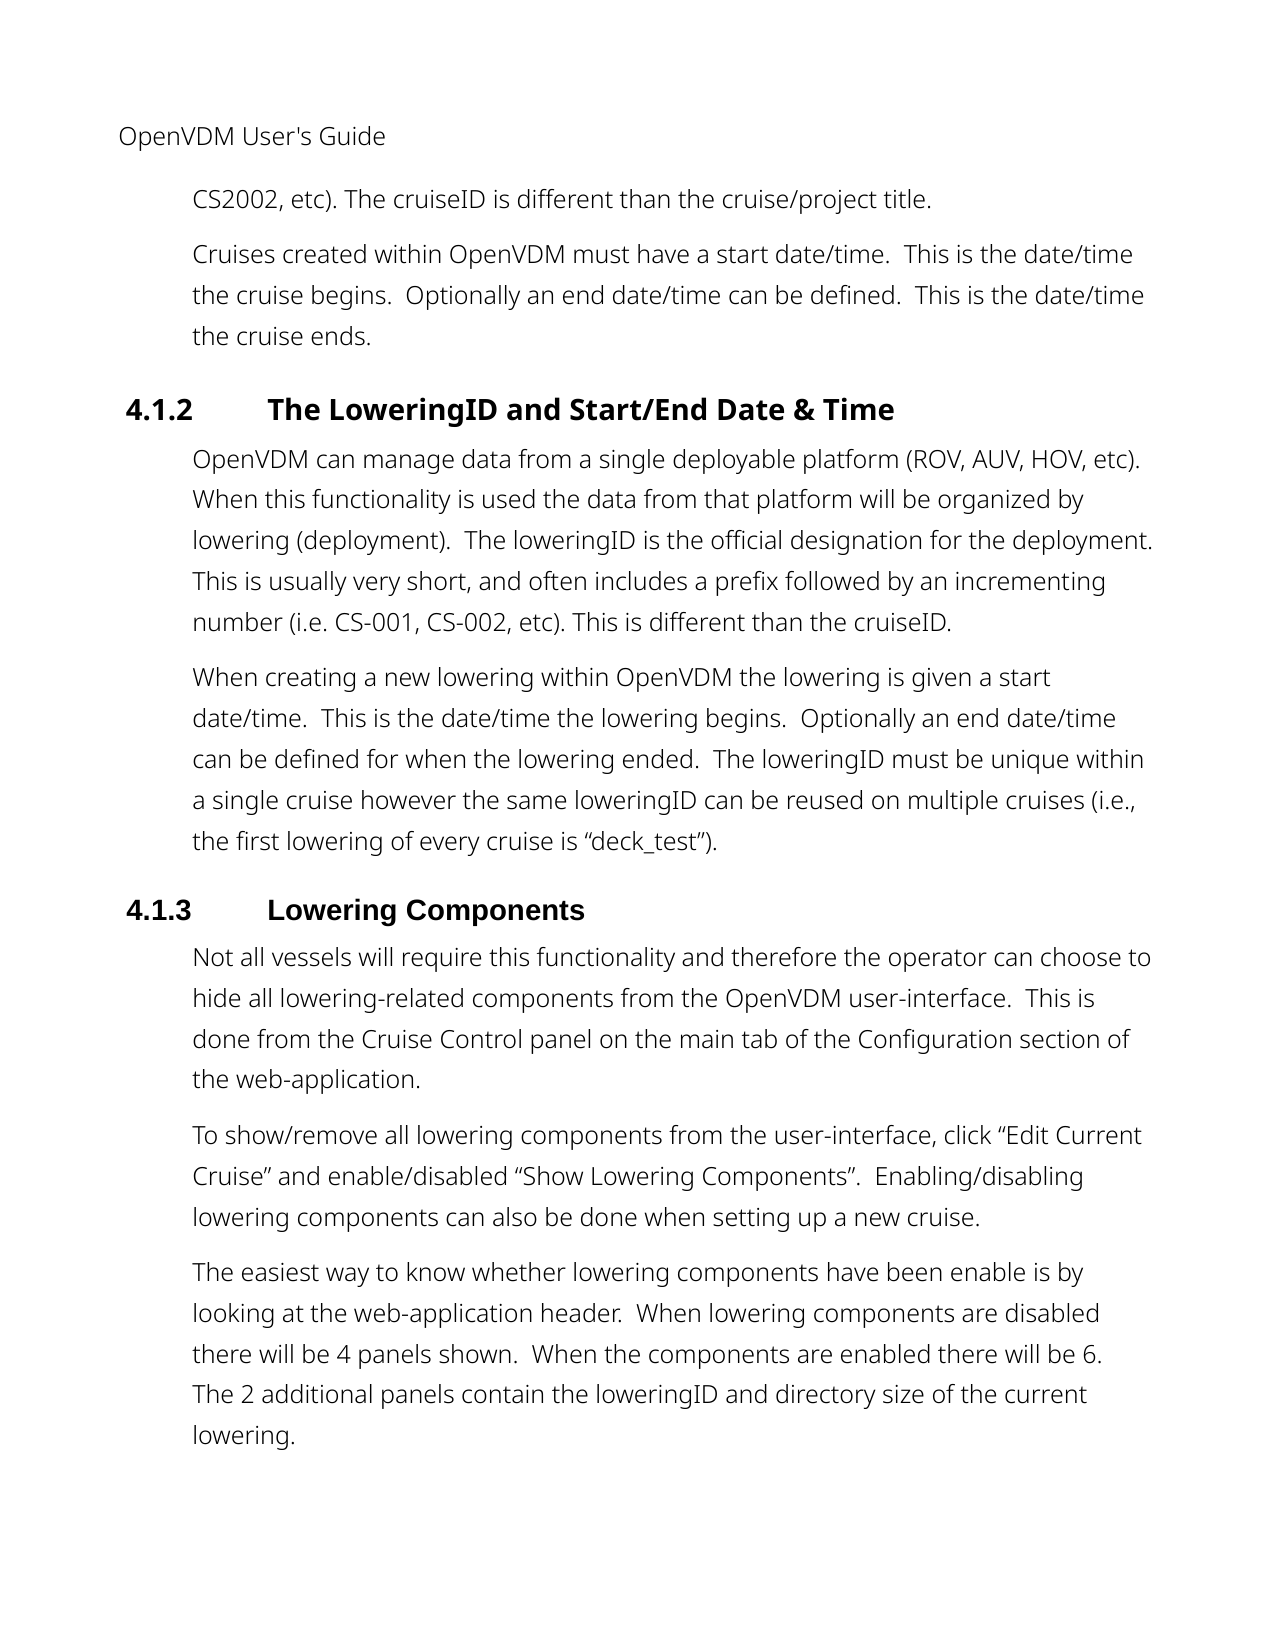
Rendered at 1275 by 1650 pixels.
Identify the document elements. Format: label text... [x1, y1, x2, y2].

text When creating a new lowering within OpenVDM the lowering is given a start date/time. This is the date/time the lowering begins. Optionally an end date/time can be defined for when the lowering ended. The loweringID must be unique within a single cruise however the same loweringID can be reused on multiple cruises (i.e., the first lowering of every cruise is “deck_test”). [192, 660, 1157, 857]
text CS2002, etc). The cruiseID is different than the cruise/project title. [192, 182, 1157, 216]
text To show/remove all lowering components from the user-interface, click “Edit Current Cruise” and enable/disabled “Show Lowering Components”. Enabling/disabling lowering components can also be done when setting up a new cruise. [192, 1117, 1157, 1233]
text OpenVDM can manage data from a single deployable platform (ROV, AUV, HOV, etc). When this functionality is used the data from that platform will be organized by lowering (deployment). The loweringID is the official designation for the deployment. This is usually very short, and often includes a prefix followed by an incrementing number (i.e. CS-001, CS-002, etc). This is different than the cruiseID. [192, 441, 1157, 639]
text The easiest way to know whether lowering components have been enable is by looking at the web-application header. When lowering components are disabled there will be 4 panels shown. When the components are enabled there will be 6. The 2 additional panels contain the loweringID and directory size of the current lowering. [192, 1254, 1157, 1452]
subtitle Lowering Components [118, 893, 1157, 927]
text Not all vessels will require this functionality and therefore the operator can choose to hide all lowering-related components from the OpenVDM user-interface. This is done from the Cruise Control panel on the main tab of the Configuration section of the web-application. [192, 939, 1157, 1096]
text Cruises created within OpenVDM must have a start date/time. This is the date/time the cruise begins. Optionally an end date/time can be defined. This is the date/time the cruise ends. [192, 237, 1157, 353]
subtitle The LoweringID and Start/End Date & Time [118, 389, 1157, 429]
